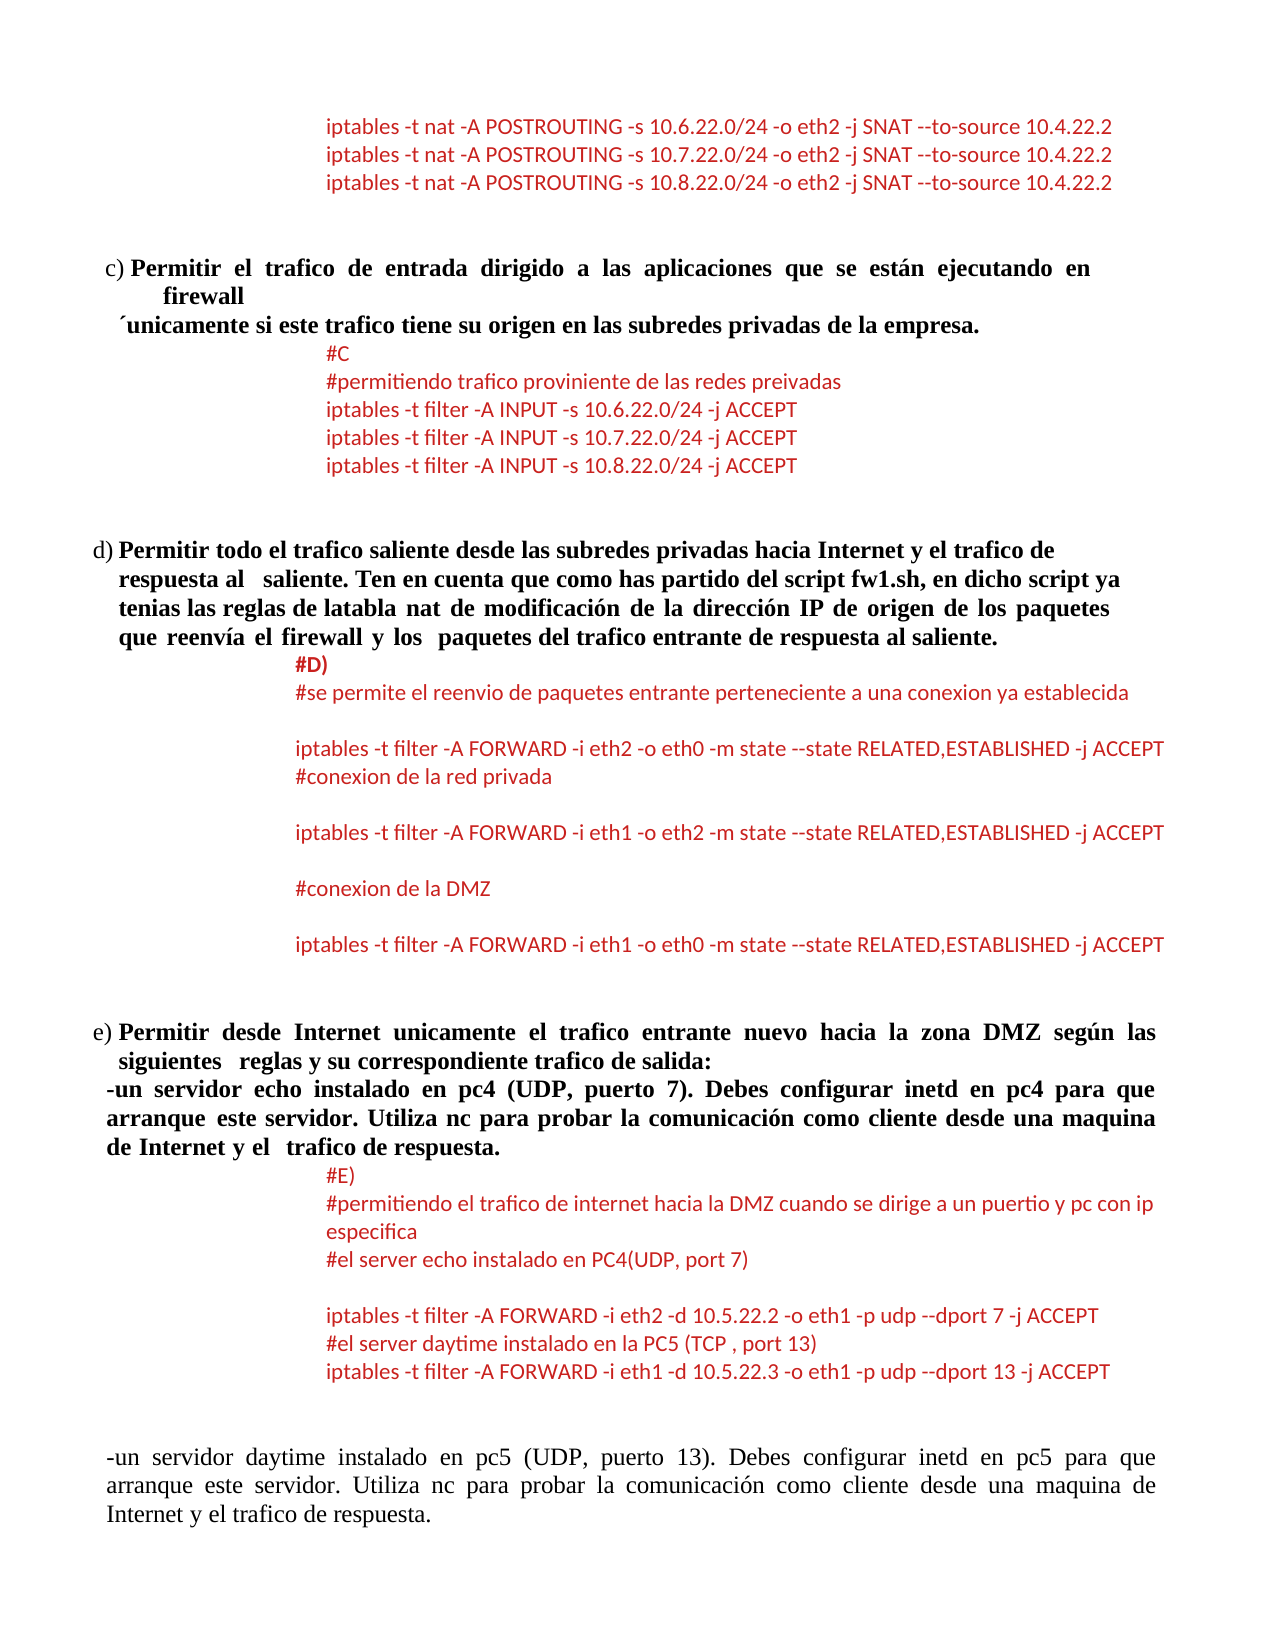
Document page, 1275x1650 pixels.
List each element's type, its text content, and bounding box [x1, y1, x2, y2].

text #D) [295, 650, 1167, 678]
text iptables -t filter -A FORWARD -i eth2 -o eth0 -m state --state RELATED,ESTABLISHED -j ACCEPT [295, 734, 1167, 762]
text #conexion de la DMZ [295, 874, 1167, 902]
text iptables -t filter -A FORWARD -i eth2 -d 10.5.22.2 -o eth1 -p udp --dport 7 -j ACCEPT [326, 1301, 1167, 1329]
text -un servidor daytime instalado en pc5 (UDP, puerto 13). Debes configurar inetd en pc5 para que arranque este servidor. Utiliza nc para probar la comunicación como cliente desde una maquina de Internet y el trafico de respuesta. [106, 1442, 1156, 1528]
text #permitiendo trafico proviniente de las redes preivadas [326, 367, 1167, 395]
text iptables -t filter -A FORWARD -i eth1 -o eth2 -m state --state RELATED,ESTABLISHED -j ACCEPT [295, 818, 1167, 846]
list Permitir el trafico de entrada dirigido a las aplicaciones que se están ejecutando en firewall [118, 253, 1167, 310]
text #el server daytime instalado en la PC5 (TCP , port 13) [326, 1329, 1167, 1357]
text #C [326, 339, 1167, 367]
text iptables -t nat -A POSTROUTING -s 10.8.22.0/24 -o eth2 -j SNAT --to-source 10.4.22.2 [326, 168, 1167, 197]
text iptables -t filter -A INPUT -s 10.6.22.0/24 -j ACCEPT [326, 395, 1167, 423]
list Permitir todo el trafico saliente desde las subredes privadas hacia Internet y el trafico de respuesta al saliente. Ten en cuenta que como has partido del script fw1.sh, en dicho script ya tenias las reglas de latabla nat de modificación de la dirección IP de origen de los paquetes que reenvía el firewall y los paquetes del trafico entrante de respuesta al saliente. [106, 535, 1148, 650]
text #se permite el reenvio de paquetes entrante perteneciente a una conexion ya establecida [295, 678, 1167, 706]
list Permitir desde Internet unicamente el trafico entrante nuevo hacia la zona DMZ según las siguientes reglas y su correspondiente trafico de salida: [106, 1017, 1156, 1074]
text iptables -t nat -A POSTROUTING -s 10.6.22.0/24 -o eth2 -j SNAT --to-source 10.4.22.2 [326, 112, 1167, 141]
text iptables -t filter -A INPUT -s 10.8.22.0/24 -j ACCEPT [326, 451, 1167, 479]
text iptables -t filter -A INPUT -s 10.7.22.0/24 -j ACCEPT [326, 423, 1167, 451]
text iptables -t filter -A FORWARD -i eth1 -o eth0 -m state --state RELATED,ESTABLISHED -j ACCEPT [295, 931, 1167, 958]
text #conexion de la red privada [295, 762, 1167, 790]
text #E) [326, 1161, 1167, 1189]
text iptables -t filter -A FORWARD -i eth1 -d 10.5.22.3 -o eth1 -p udp --dport 13 -j ACCEPT [326, 1357, 1167, 1385]
text #permitiendo el trafico de internet hacia la DMZ cuando se dirige a un puertio y pc con ip especifica [326, 1189, 1167, 1245]
text ´unicamente si este trafico tiene su origen en las subredes privadas de la empresa. [118, 310, 1167, 339]
text iptables -t nat -A POSTROUTING -s 10.7.22.0/24 -o eth2 -j SNAT --to-source 10.4.22.2 [326, 141, 1167, 168]
text #el server echo instalado en PC4(UDP, port 7) [326, 1245, 1167, 1273]
text -un servidor echo instalado en pc4 (UDP, puerto 7). Debes configurar inetd en pc4 para que arranque este servidor. Utiliza nc para probar la comunicación como cliente desde una maquina de Internet y el trafico de respuesta. [106, 1074, 1156, 1161]
